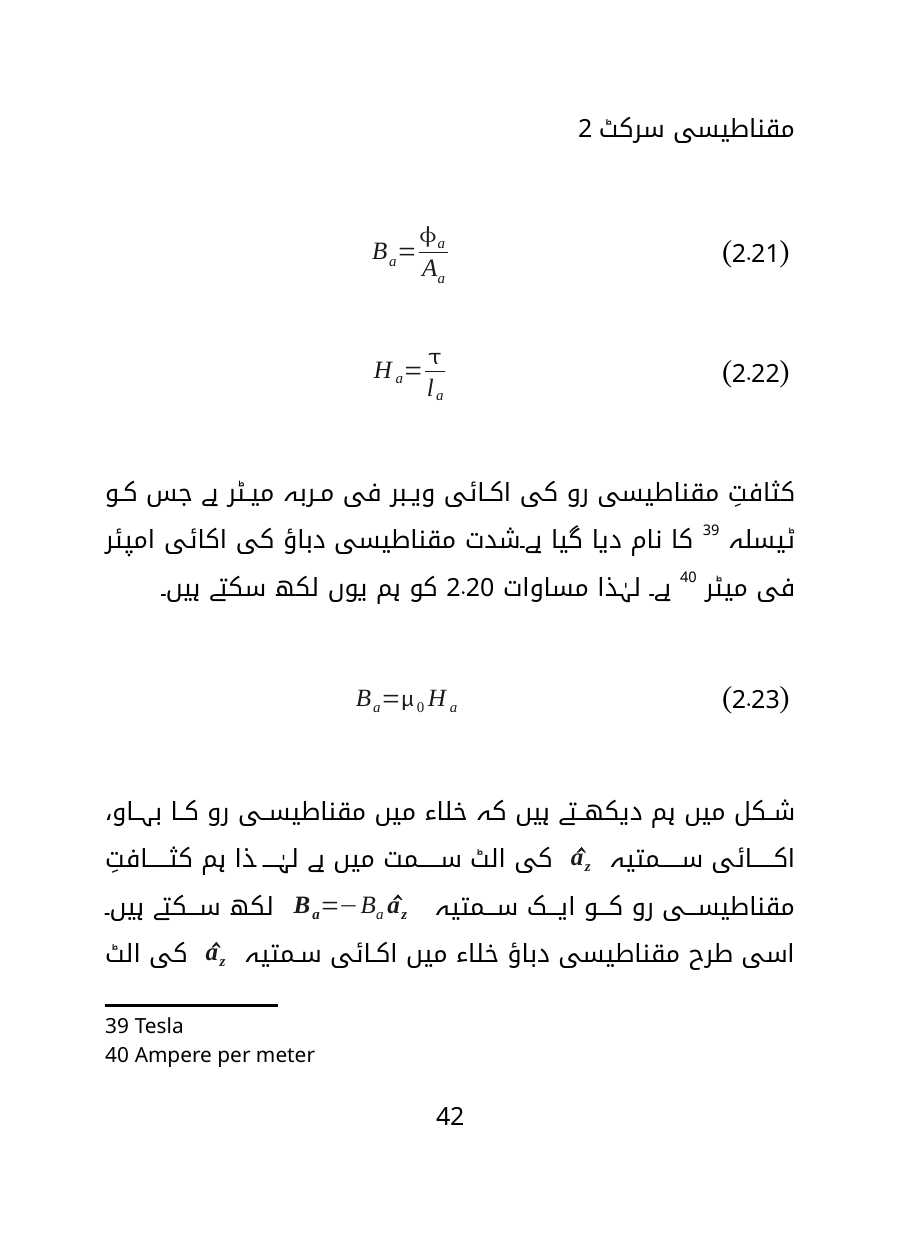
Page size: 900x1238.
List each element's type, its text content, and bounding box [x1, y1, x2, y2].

text کثافتِ مقناطیسی رو کی اکائی ویبر فی مربہ میٹر ہے جس کو ٹیسلہ کا نام دیا گیا ہے۔شدت مقناطیسی دباؤ کی اکائی امپئر فی میٹر ہے۔ لہٰذا مساوات 2.20 کو ہم یوں لکھ سکتے ہیں۔ [105, 469, 795, 611]
table_header [105, 216, 705, 304]
text Ampere per meter [105, 1040, 795, 1068]
table_header (2.21) [705, 216, 795, 304]
table_header [105, 339, 705, 423]
text شکل میں ہم دیکھتے ہیں کہ خلاء میں مقناطیسی رو کا بہاو، اکائی سمتیہکی الٹ سمت میں ہے لہٰذا ہم کثافتِ مقناطیسی رو کو ایک سمتیہ لکھ سکتے ہیں۔ اسی طرح مقناطیسی دباؤ خلاء میں اکائی سمتیہکی الٹ سمت میں دباؤ ڈال رہا ہے لہٰذا ہم مقناطیسی دباؤ کی شدت کو لکھ سکتے ہیں۔ لہٰذا اس مساوات کو یوں لکھا جا سکتا ہے۔ [105, 788, 795, 978]
text Tesla [105, 1012, 795, 1040]
table_header (2.22) [705, 339, 795, 423]
table_header (2.23) [699, 671, 795, 742]
table_header [105, 671, 699, 742]
